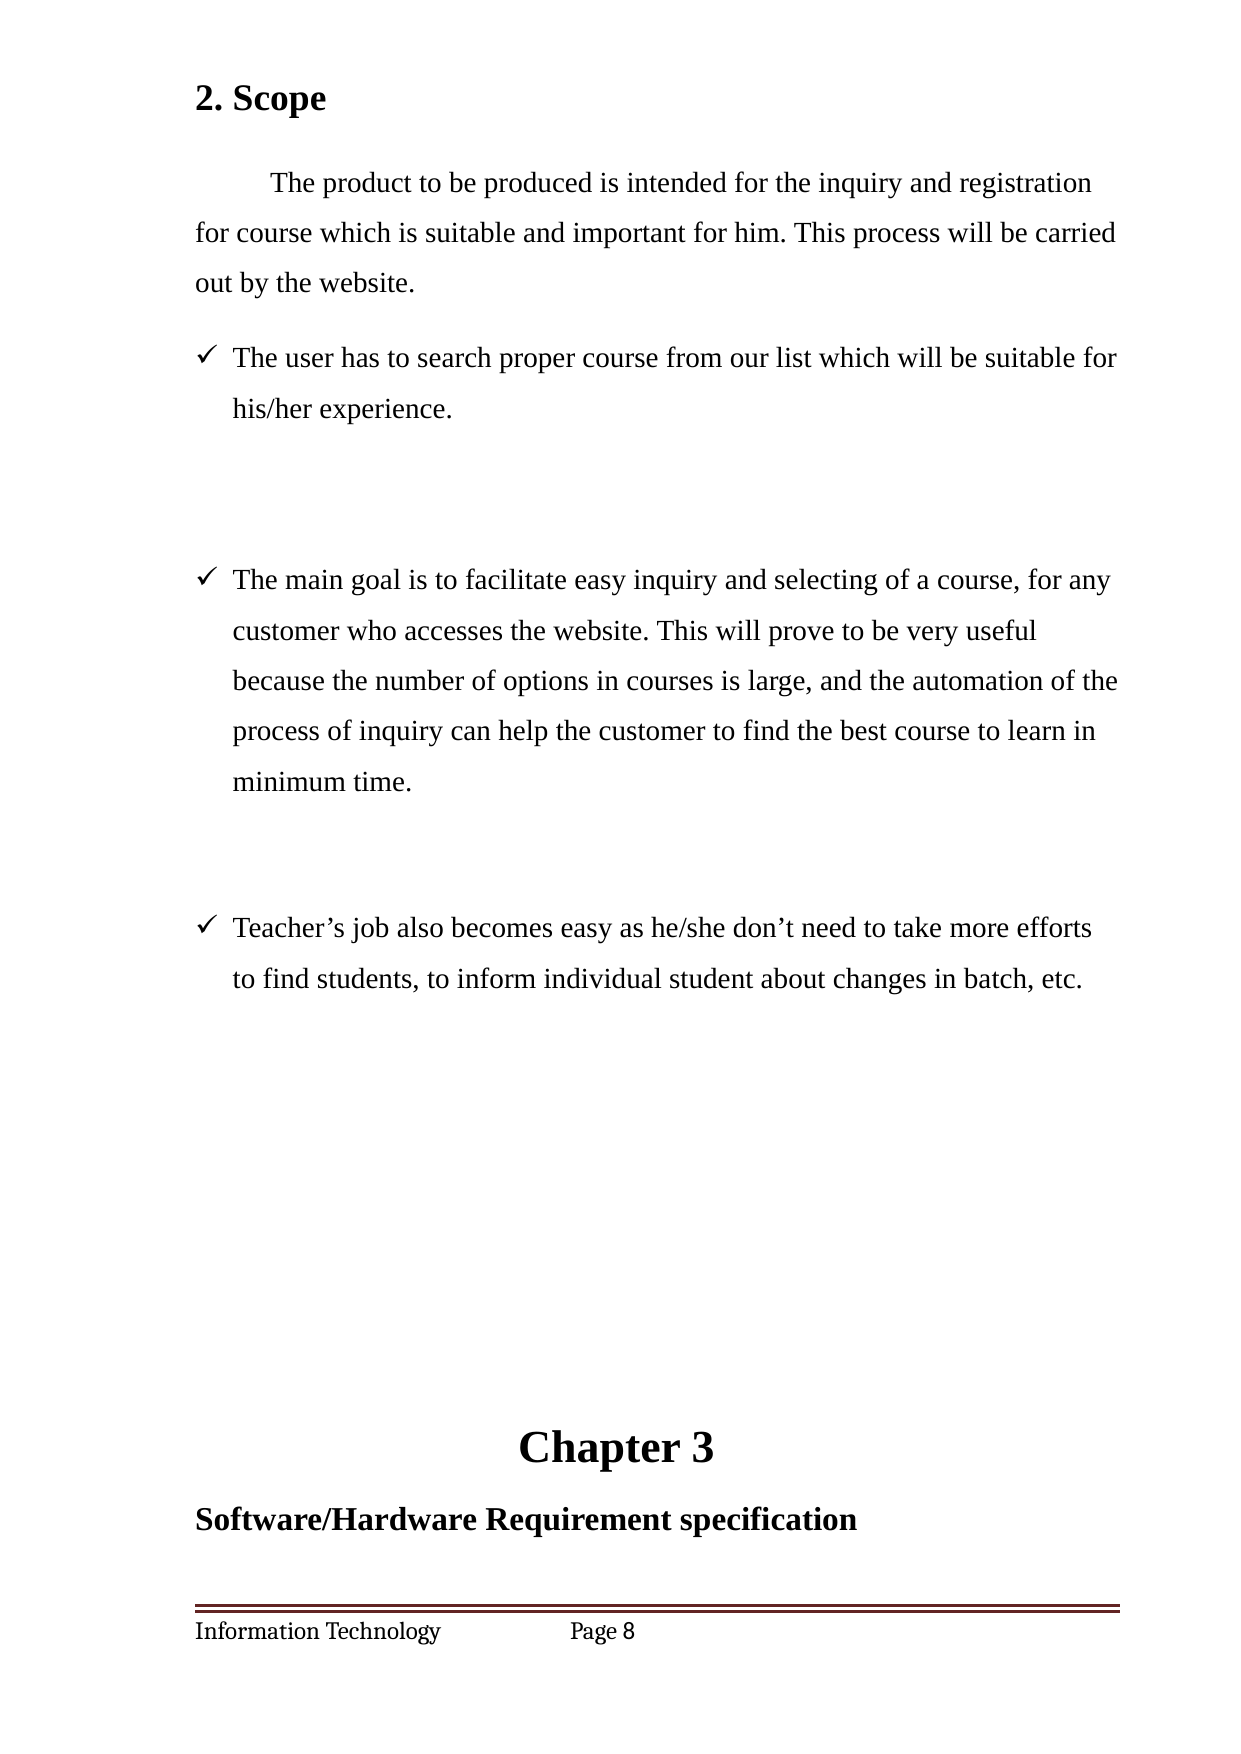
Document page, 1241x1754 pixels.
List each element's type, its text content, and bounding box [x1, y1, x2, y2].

text Chapter 3 [495, 1420, 1120, 1473]
list Teacher’s job also becomes easy as he/she don’t need to take more efforts to find students, to inform individual student about changes in batch, etc. [195, 910, 1120, 994]
text The product to be produced is intended for the inquiry and registration for course which is suitable and important for him. This process will be carried out by the website. [195, 165, 1120, 299]
list The user has to search proper course from our list which will be suitable for his/her experience. [195, 341, 1120, 424]
list The main goal is to facilitate easy inquiry and selecting of a course, for any customer who accesses the website. This will prove to be very useful because the number of options in courses is large, and the automation of the process of inquiry can help the customer to find the best course to learn in minimum time. [195, 562, 1120, 797]
text Software/Hardware Requirement specification [195, 1499, 1120, 1537]
text 2. Scope [195, 75, 1120, 118]
